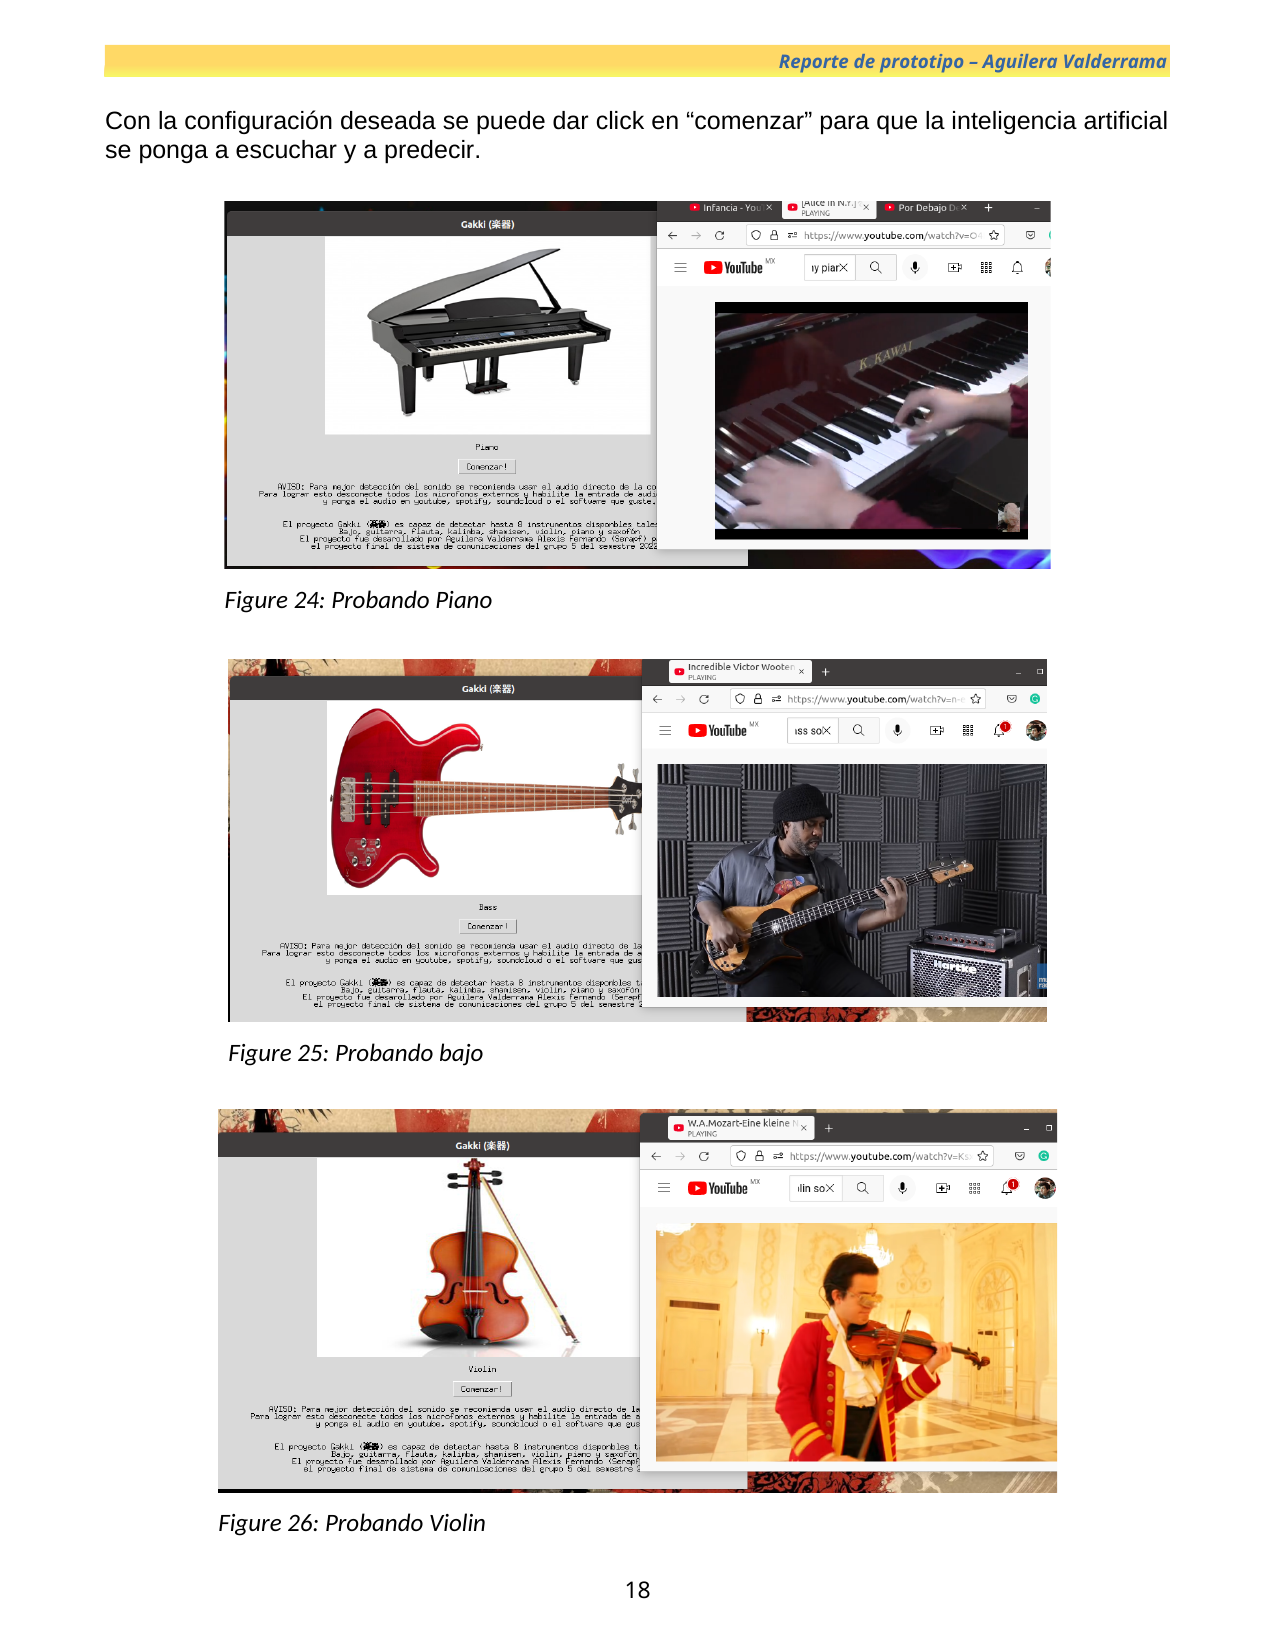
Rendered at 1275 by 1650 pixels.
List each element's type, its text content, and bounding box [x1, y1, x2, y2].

picture [224, 201, 1051, 569]
text Figure 24: Probando Piano [224, 569, 1051, 614]
text Con la configuración deseada se puede dar click en “comenzar” para que la inteligencia artificial se ponga a escuchar y a predecir. [105, 106, 1170, 163]
text Figure 26: Probando Violin [218, 1493, 1057, 1538]
picture [218, 1109, 1058, 1493]
text Figure 25: Probando bajo [228, 1022, 1047, 1067]
picture [228, 659, 1047, 1022]
